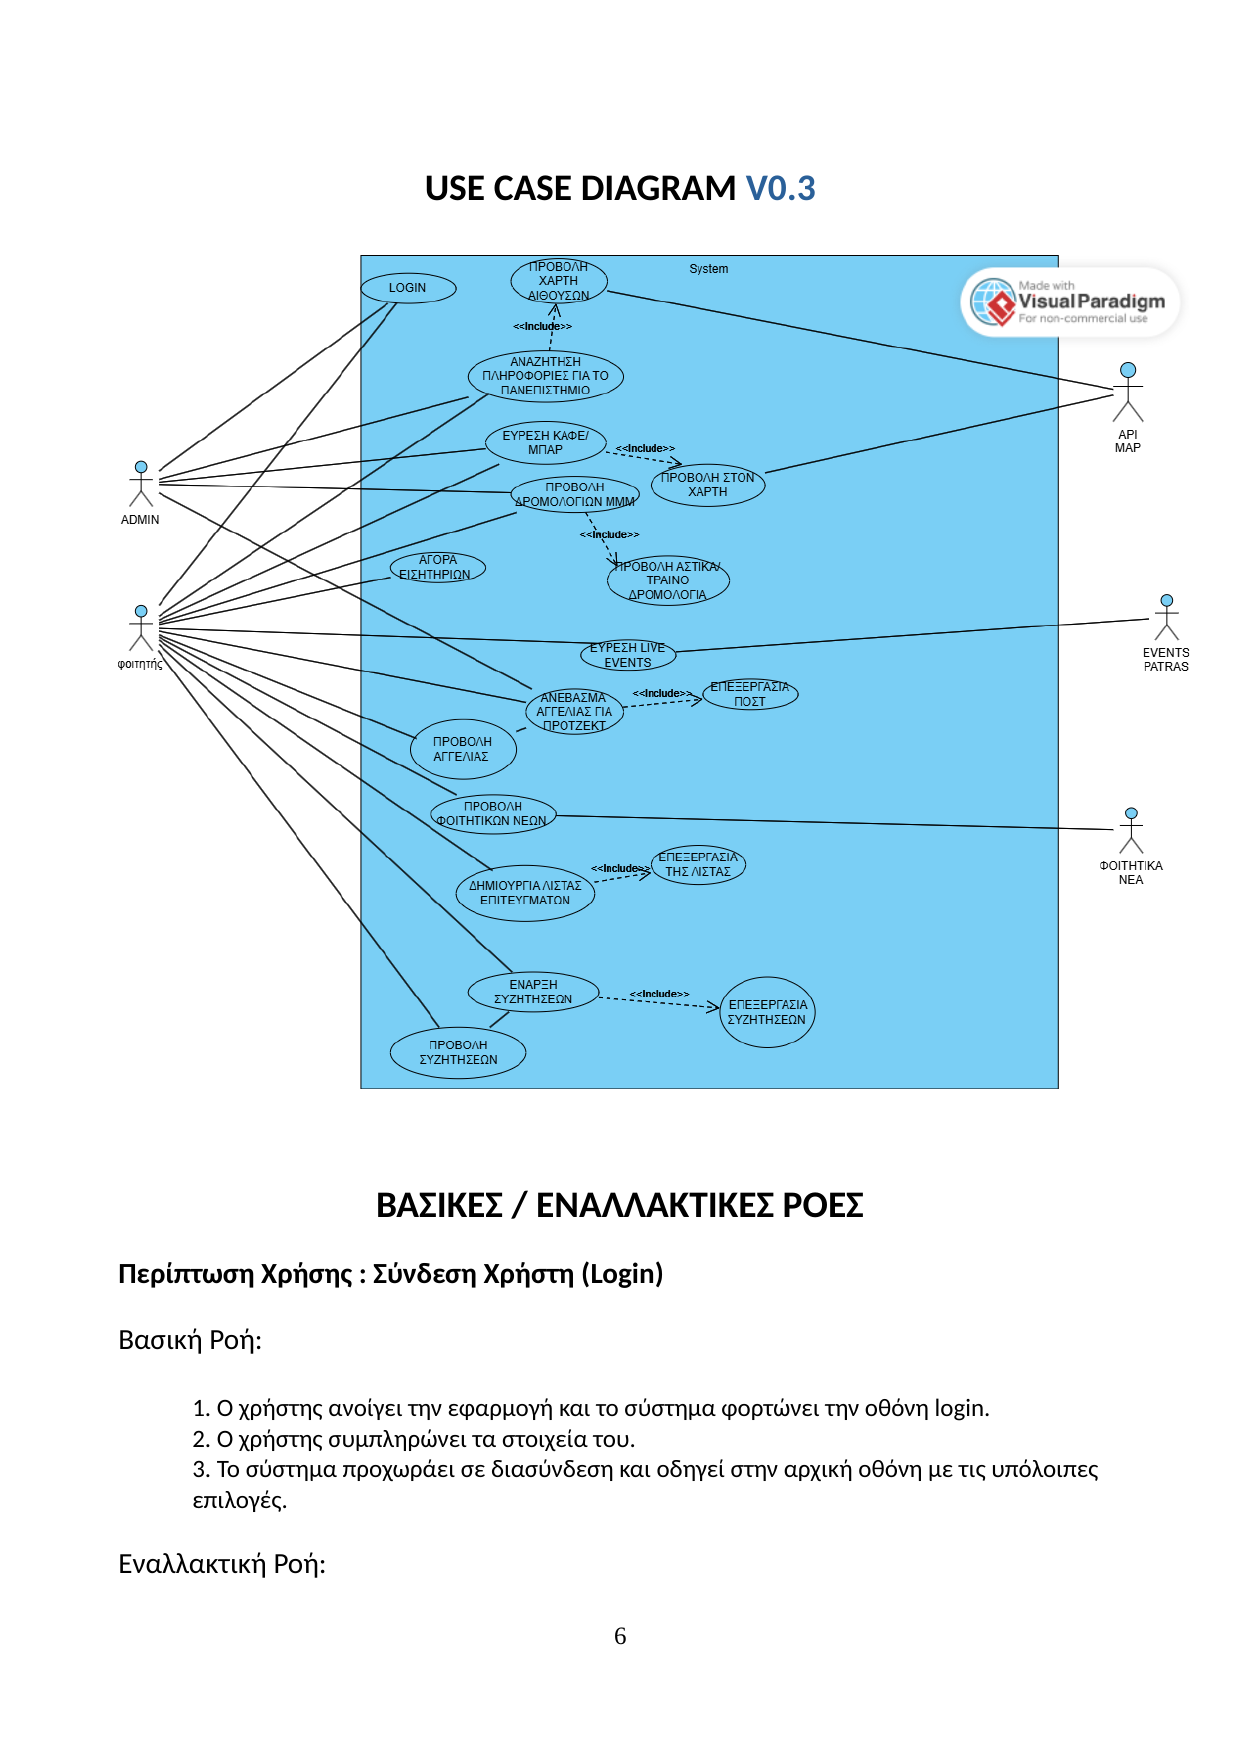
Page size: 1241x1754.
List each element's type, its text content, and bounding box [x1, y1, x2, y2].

text 1. Ο χρήστης ανοίγει την εφαρμογή και το σύστημα φορτώνει την οθόνη login. [192, 1393, 1122, 1423]
text ΒΑΣΙΚΕΣ / ΕΝΑΛΛΑΚΤΙΚΕΣ ΡΟΕΣ [118, 1181, 1122, 1226]
text Εναλλακτική Ροή: [118, 1545, 1122, 1581]
text USE CASE DIAGRAM V0.3 [118, 164, 1122, 210]
text 3. Το σύστημα προχωράει σε διασύνδεση και οδηγεί στην αρχική οθόνη με τις υπόλοιπες επιλογές. [192, 1454, 1122, 1515]
picture [118, 255, 1190, 1089]
text 2. Ο χρήστης συμπληρώνει τα στοιχεία του. [192, 1423, 1122, 1454]
text Περίπτωση Χρήσης : Σύνδεση Χρήστη (Login) [118, 1255, 1122, 1291]
text Βασική Ροή: [118, 1321, 1122, 1357]
